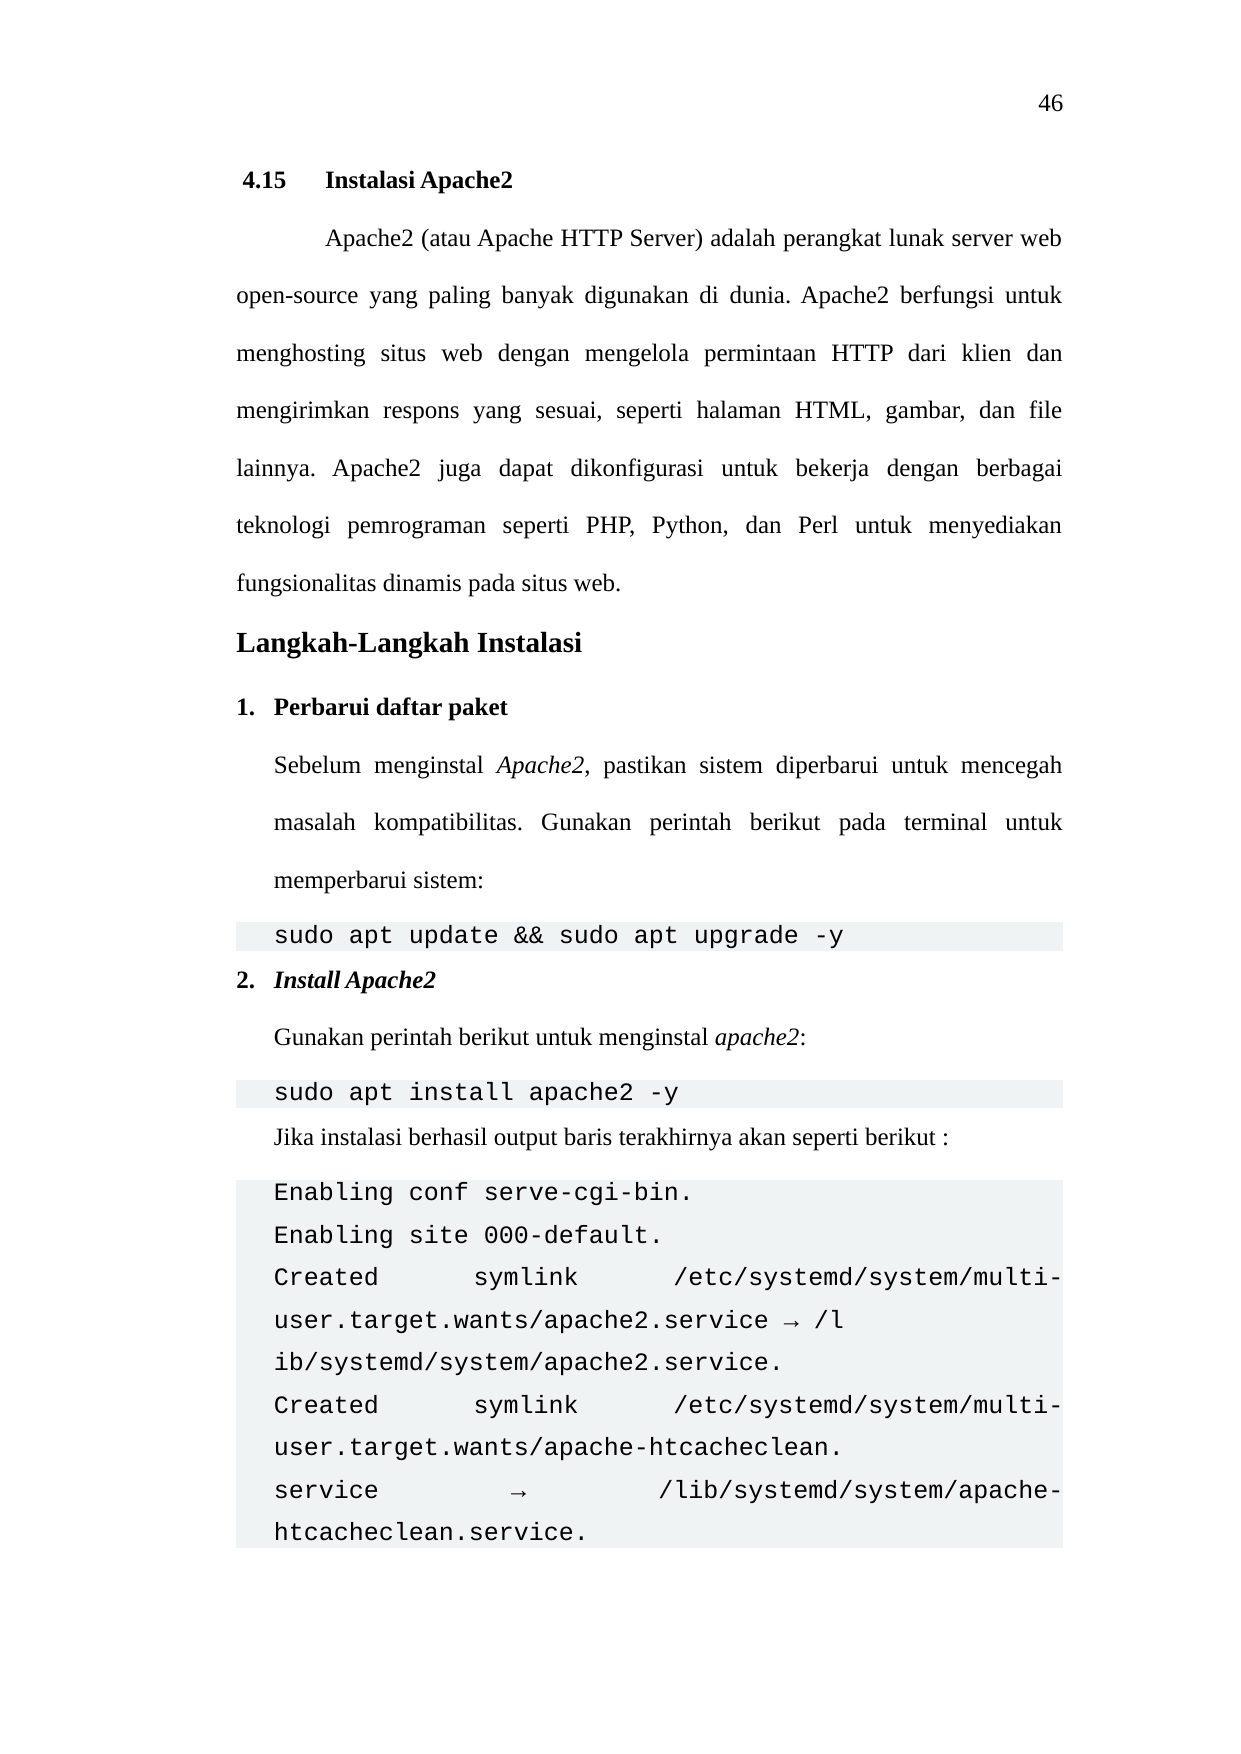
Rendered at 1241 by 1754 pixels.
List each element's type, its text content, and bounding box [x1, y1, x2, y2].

list Gunakan perintah berikut untuk menginstal apache2: [236, 1022, 1063, 1051]
subtitle Instalasi Apache2 [236, 165, 1063, 194]
list ib/systemd/system/apache2.service. [236, 1350, 1063, 1378]
list Jika instalasi berhasil output baris terakhirnya akan seperti berikut : [236, 1122, 1063, 1151]
list Sebelum menginstal Apache2, pastikan sistem diperbarui untuk mencegah masalah kompatibilitas. Gunakan perintah berikut pada terminal untuk memperbarui sistem: [236, 750, 1063, 894]
list sudo apt update && sudo apt upgrade -y [236, 922, 1063, 951]
list Install Apache2 [236, 965, 1063, 994]
list Created symlink /etc/systemd/system/multi-user.target.wants/apache-htcacheclean. [236, 1392, 1063, 1463]
list Perbarui daftar paket [236, 692, 1063, 721]
list sudo apt install apache2 -y [236, 1080, 1063, 1108]
list service → /lib/systemd/system/apache-htcacheclean.service. [236, 1477, 1063, 1548]
list Created symlink /etc/systemd/system/multi-user.target.wants/apache2.service → /l [236, 1265, 1063, 1336]
list Enabling conf serve-cgi-bin. [236, 1180, 1063, 1208]
list Enabling site 000-default. [236, 1222, 1063, 1251]
text Langkah-Langkah Instalasi [236, 625, 1063, 659]
text Apache2 (atau Apache HTTP Server) adalah perangkat lunak server web open-source yang paling banyak digunakan di dunia. Apache2 berfungsi untuk menghosting situs web dengan mengelola permintaan HTTP dari klien dan mengirimkan respons yang sesuai, seperti halaman HTML, gambar, dan file lainnya. Apache2 juga dapat dikonfigurasi untuk bekerja dengan berbagai teknologi pemrograman seperti PHP, Python, dan Perl untuk menyediakan fungsionalitas dinamis pada situs web. [236, 223, 1063, 597]
